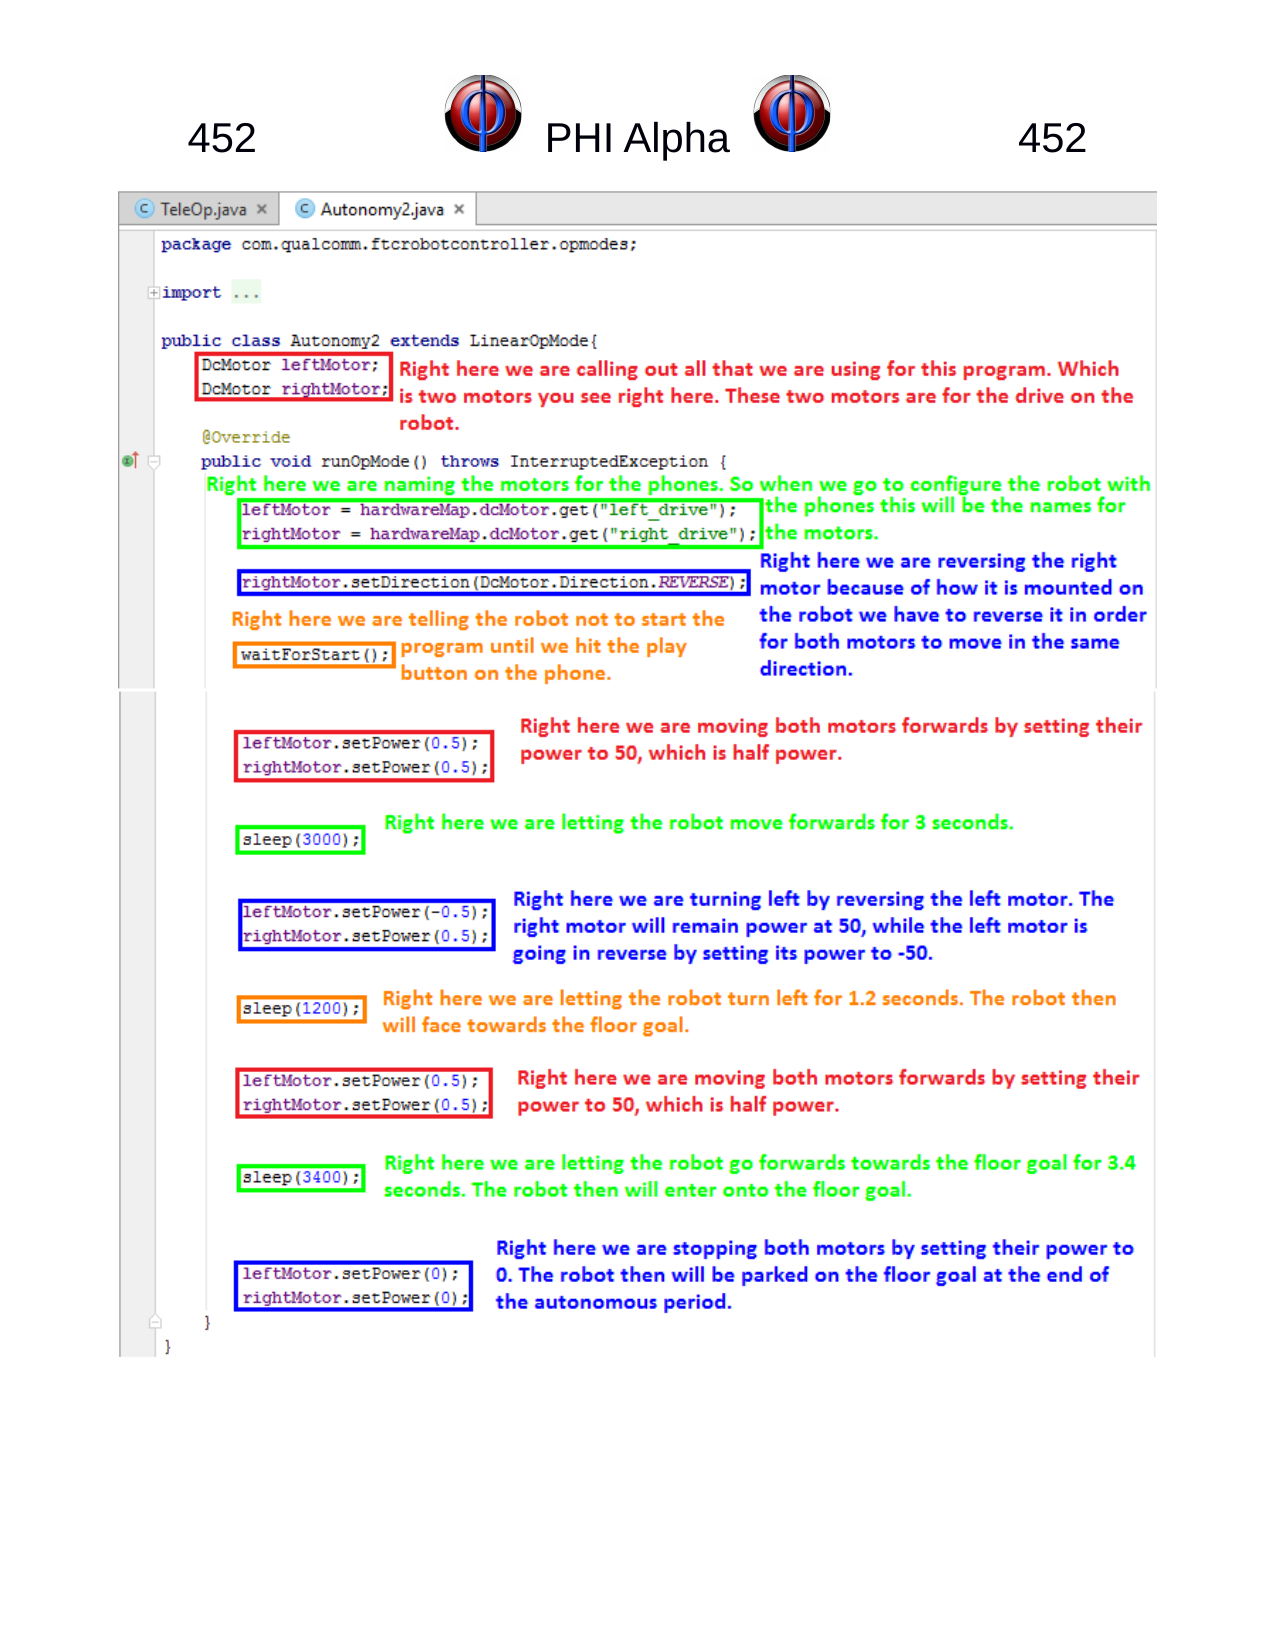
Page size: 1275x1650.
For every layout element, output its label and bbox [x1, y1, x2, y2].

picture [753, 75, 831, 152]
picture [444, 75, 522, 152]
picture [118, 190, 1157, 1360]
